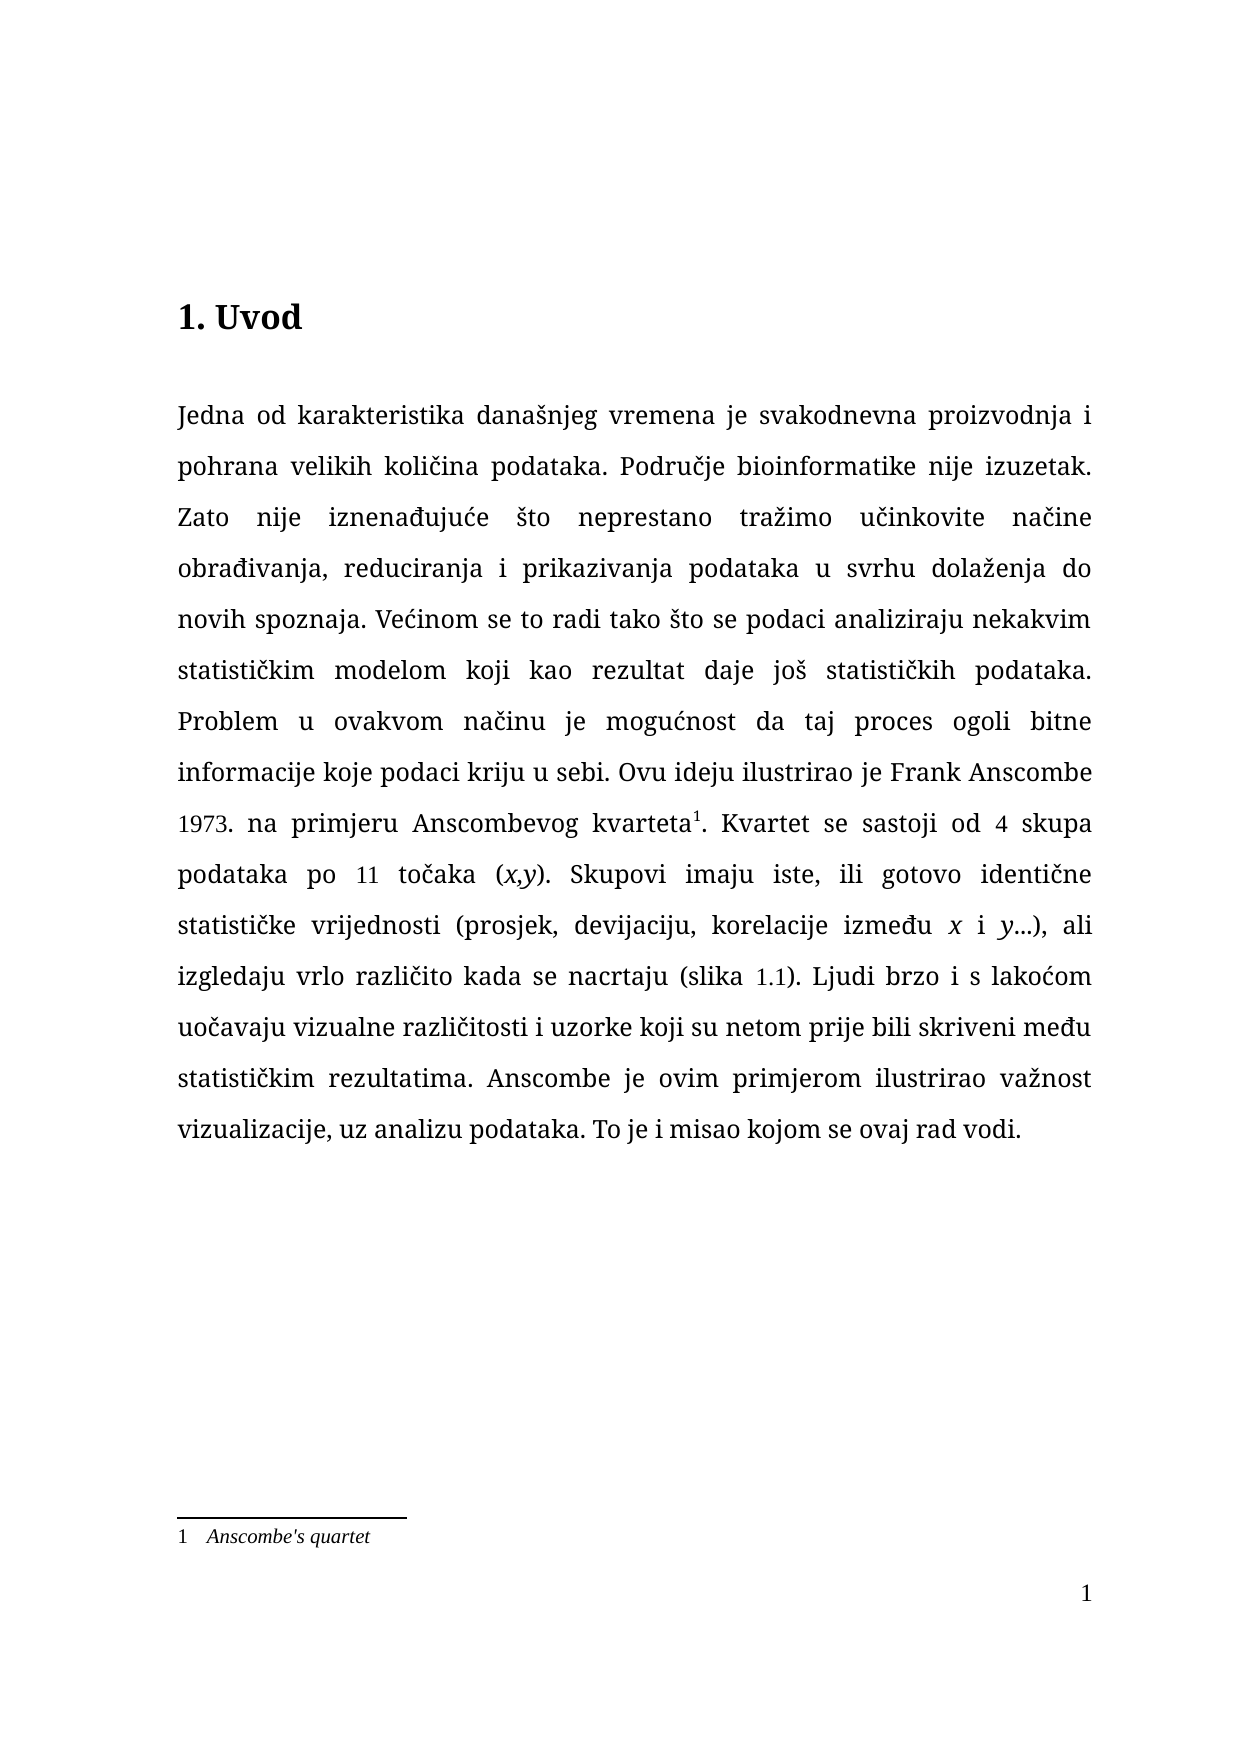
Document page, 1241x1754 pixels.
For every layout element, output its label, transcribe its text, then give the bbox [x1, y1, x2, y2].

text Jedna od karakteristika današnjeg vremena je svakodnevna proizvodnja i pohrana velikih količina podataka. Područje bioinformatike nije izuzetak. Zato nije iznenađujuće što neprestano tražimo učinkovite načine obrađivanja, reduciranja i prikazivanja podataka u svrhu dolaženja do novih spoznaja. Većinom se to radi tako što se podaci analiziraju nekakvim statističkim modelom koji kao rezultat daje još statističkih podataka. Problem u ovakvom načinu je mogućnost da taj proces ogoli bitne informacije koje podaci kriju u sebi. Ovu ideju ilustrirao je Frank Anscombe 1973. na primjeru Anscombevog kvarteta. Kvartet se sastoji od 4 skupa podataka po 11 točaka (x,y). Skupovi imaju iste, ili gotovo identične statističke vrijednosti (prosjek, devijaciju, korelacije između x i y...), ali izgledaju vrlo različito kada se nacrtaju (slika 1.1). Ljudi brzo i s lakoćom uočavaju vizualne različitosti i uzorke koji su netom prije bili skriveni među statističkim rezultatima. Anscombe je ovim primjerom ilustrirao važnost vizualizacije, uz analizu podataka. To je i misao kojom se ovaj rad vodi. [177, 397, 1093, 1146]
subtitle 1. Uvod [177, 293, 1093, 339]
text Anscombe's quartet [177, 1524, 1093, 1548]
